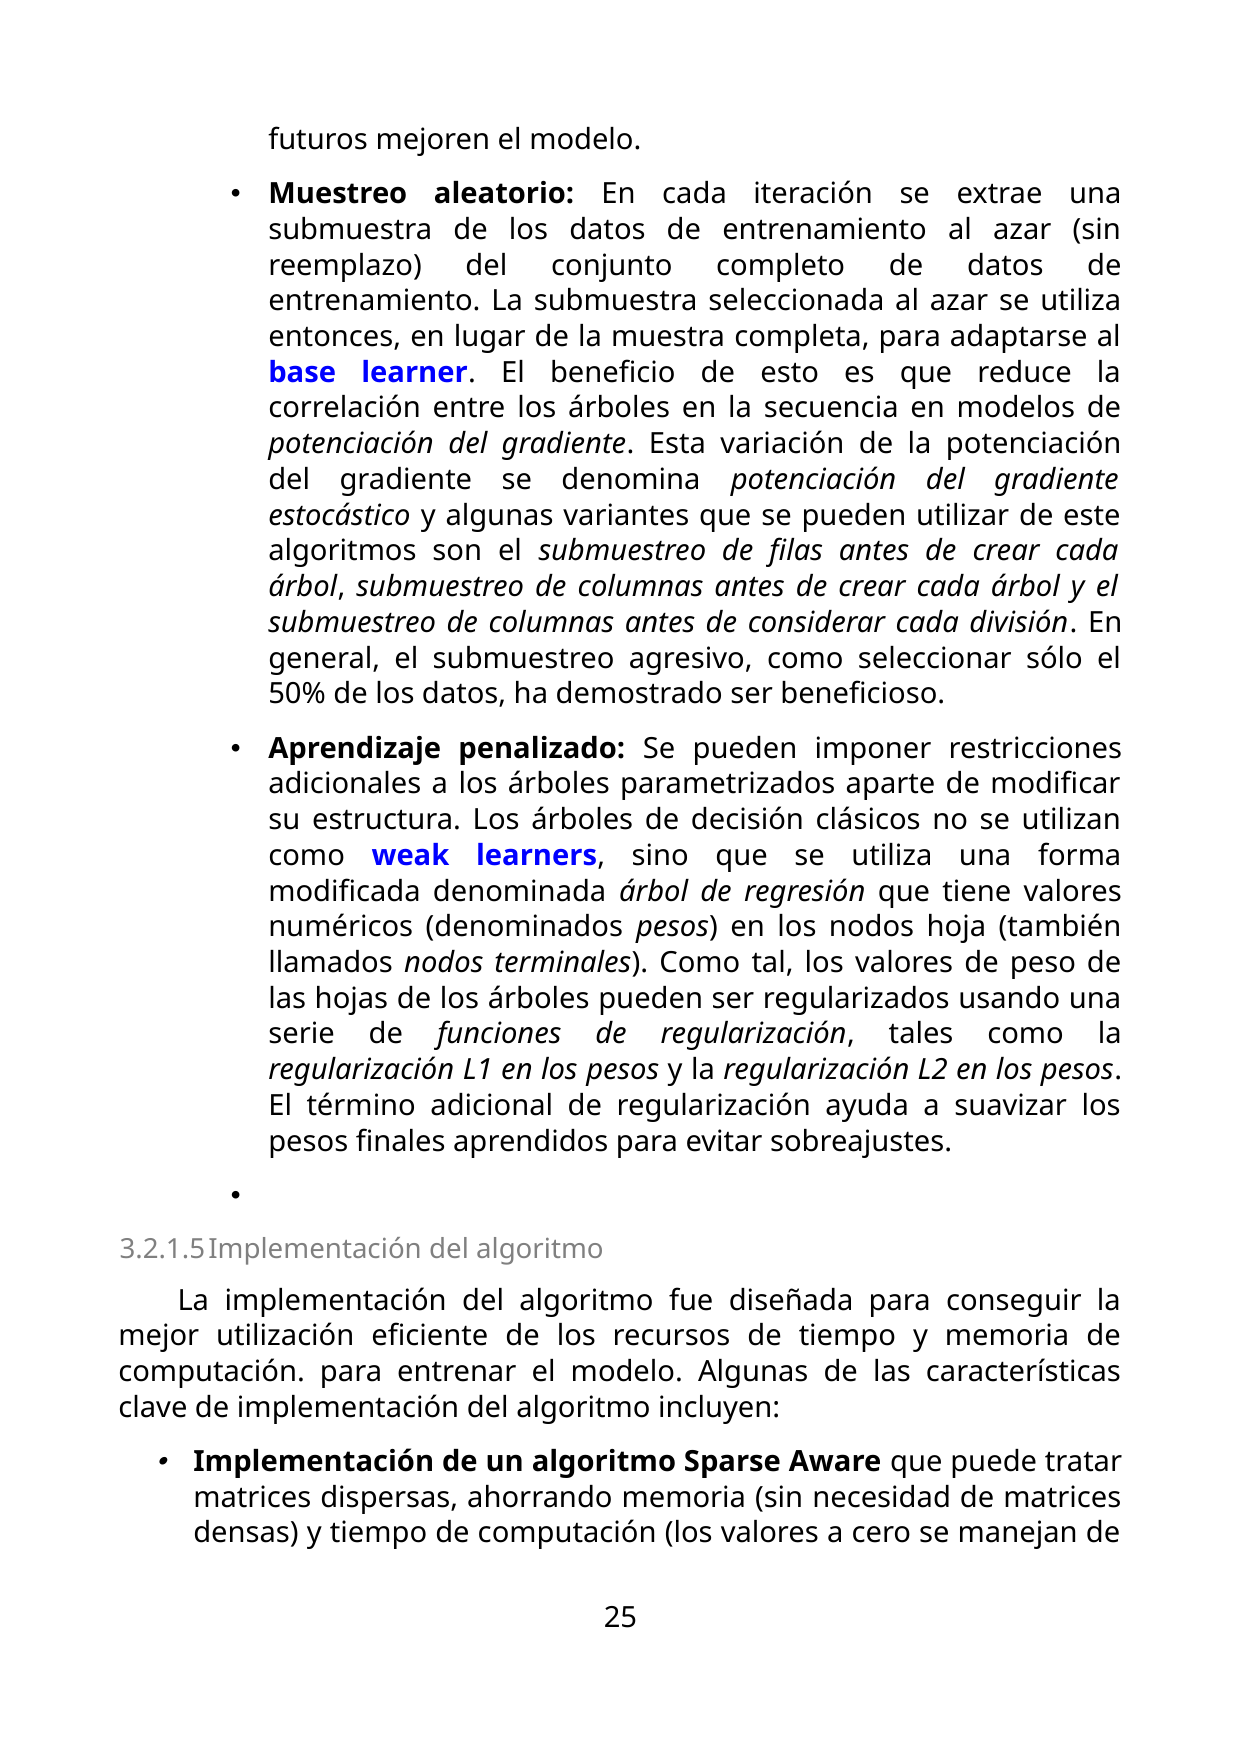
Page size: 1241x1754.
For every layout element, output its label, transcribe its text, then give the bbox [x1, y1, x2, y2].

list Muestreo aleatorio: En cada iteración se extrae una submuestra de los datos de entrenamiento al azar (sin reemplazo) del conjunto completo de datos de entrenamiento. La submuestra seleccionada al azar se utiliza entonces, en lugar de la muestra completa, para adaptarse al base learner. El beneficio de esto es que reduce la correlación entre los árboles en la secuencia en modelos de potenciación del gradiente. Esta variación de la potenciación del gradiente se denomina potenciación del gradiente estocástico y algunas variantes que se pueden utilizar de este algoritmos son el submuestreo de filas antes de crear cada árbol, submuestreo de columnas antes de crear cada árbol y el submuestreo de columnas antes de considerar cada división. En general, el submuestreo agresivo, como seleccionar sólo el 50% de los datos, ha demostrado ser beneficioso. [231, 172, 1122, 712]
subtitle Implementación del algoritmo [119, 1229, 1122, 1266]
text La implementación del algoritmo fue diseñada para conseguir la mejor utilización eficiente de los recursos de tiempo y memoria de computación. para entrenar el modelo. Algunas de las características clave de implementación del algoritmo incluyen: [118, 1279, 1122, 1426]
list Implementación de un algoritmo Sparse Aware que puede tratar matrices dispersas, ahorrando memoria (sin necesidad de matrices densas) y tiempo de computación (los valores a cero se manejan de [156, 1440, 1122, 1551]
list Aprendizaje penalizado: Se pueden imponer restricciones adicionales a los árboles parametrizados aparte de modificar su estructura. Los árboles de decisión clásicos no se utilizan como weak learners, sino que se utiliza una forma modificada denominada árbol de regresión que tiene valores numéricos (denominados pesos) en los nodos hoja (también llamados nodos terminales). Como tal, los valores de peso de las hojas de los árboles pueden ser regularizados usando una serie de funciones de regularización, tales como la regularización L1 en los pesos y la regularización L2 en los pesos. El término adicional de regularización ayuda a suavizar los pesos finales aprendidos para evitar sobreajustes. [231, 727, 1122, 1159]
list futuros mejoren el modelo. [231, 118, 1122, 158]
